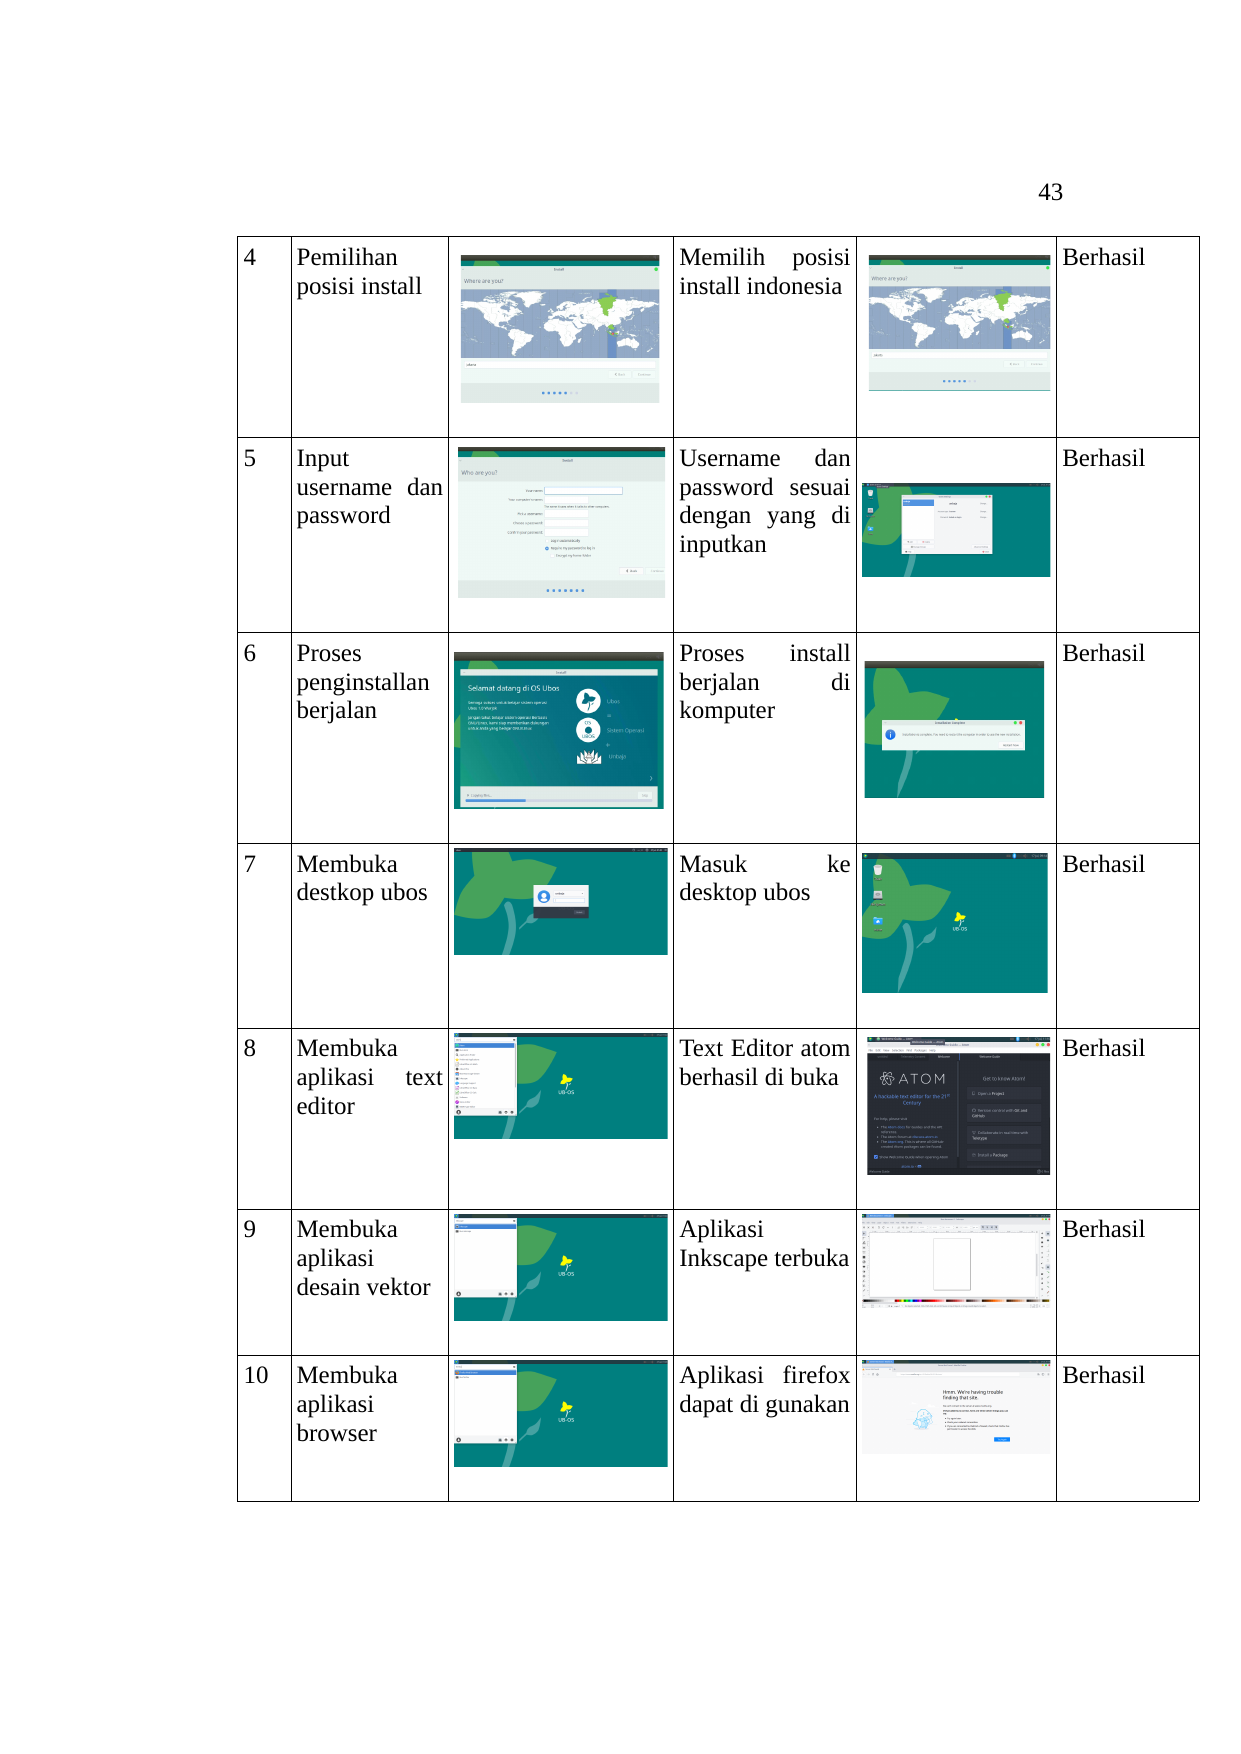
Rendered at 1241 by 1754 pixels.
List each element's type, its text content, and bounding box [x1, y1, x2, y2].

table_cell [857, 1029, 1056, 1209]
table_cell Membuka destkop ubos [292, 844, 448, 1027]
picture [862, 483, 1051, 577]
table_cell [449, 1029, 673, 1209]
table_cell [857, 844, 1056, 1027]
table_cell Masuk ke desktop ubos [674, 844, 856, 1027]
table_cell Memilih posisi install indonesia [674, 237, 856, 437]
table_cell 4 [238, 237, 291, 437]
picture [862, 1360, 1051, 1454]
table_cell [449, 438, 673, 632]
picture [454, 652, 664, 809]
table_cell Berhasil [1057, 237, 1199, 437]
table_cell Aplikasi Inkscape terbuka [674, 1210, 856, 1355]
table_cell Berhasil [1057, 1029, 1199, 1209]
picture [862, 853, 1048, 993]
table_cell Membuka aplikasi text editor [292, 1029, 448, 1209]
table_cell Proses install berjalan di komputer [674, 633, 856, 843]
picture [867, 1037, 1051, 1175]
table_cell Username dan password sesuai dengan yang di inputkan [674, 438, 856, 632]
table_cell [857, 1356, 1056, 1501]
table_cell Text Editor atom berhasil di buka [674, 1029, 856, 1209]
table_cell [857, 438, 1056, 632]
table_cell Pemilihan posisi install [292, 237, 448, 437]
table_cell Proses penginstallan berjalan [292, 633, 448, 843]
picture [460, 255, 660, 403]
picture [454, 1360, 668, 1467]
picture [458, 447, 666, 598]
picture [454, 848, 668, 955]
table_cell Berhasil [1057, 1210, 1199, 1355]
table_cell Berhasil [1057, 844, 1199, 1027]
table_cell 5 [238, 438, 291, 632]
table_cell Membuka aplikasi desain vektor [292, 1210, 448, 1355]
picture [864, 661, 1045, 798]
table_cell 7 [238, 844, 291, 1027]
table_cell [857, 237, 1056, 437]
table_cell [449, 1356, 673, 1501]
table_cell Input username dan password [292, 438, 448, 632]
table_cell [857, 1210, 1056, 1355]
table_cell [449, 237, 673, 437]
picture [862, 1214, 1051, 1308]
table_cell 6 [238, 633, 291, 843]
picture [868, 255, 1051, 391]
picture [454, 1214, 668, 1321]
picture [454, 1033, 668, 1139]
table_cell Membuka aplikasi browser [292, 1356, 448, 1501]
table_cell 8 [238, 1029, 291, 1209]
table_cell [449, 844, 673, 1027]
table_cell Aplikasi firefox dapat di gunakan [674, 1356, 856, 1501]
table_cell [857, 633, 1056, 843]
table_cell Berhasil [1057, 438, 1199, 632]
table_cell Berhasil [1057, 1356, 1199, 1501]
table_cell [449, 633, 673, 843]
table_cell [449, 1210, 673, 1355]
table_cell 10 [238, 1356, 291, 1501]
table_cell 9 [238, 1210, 291, 1355]
table_cell Berhasil [1057, 633, 1199, 843]
